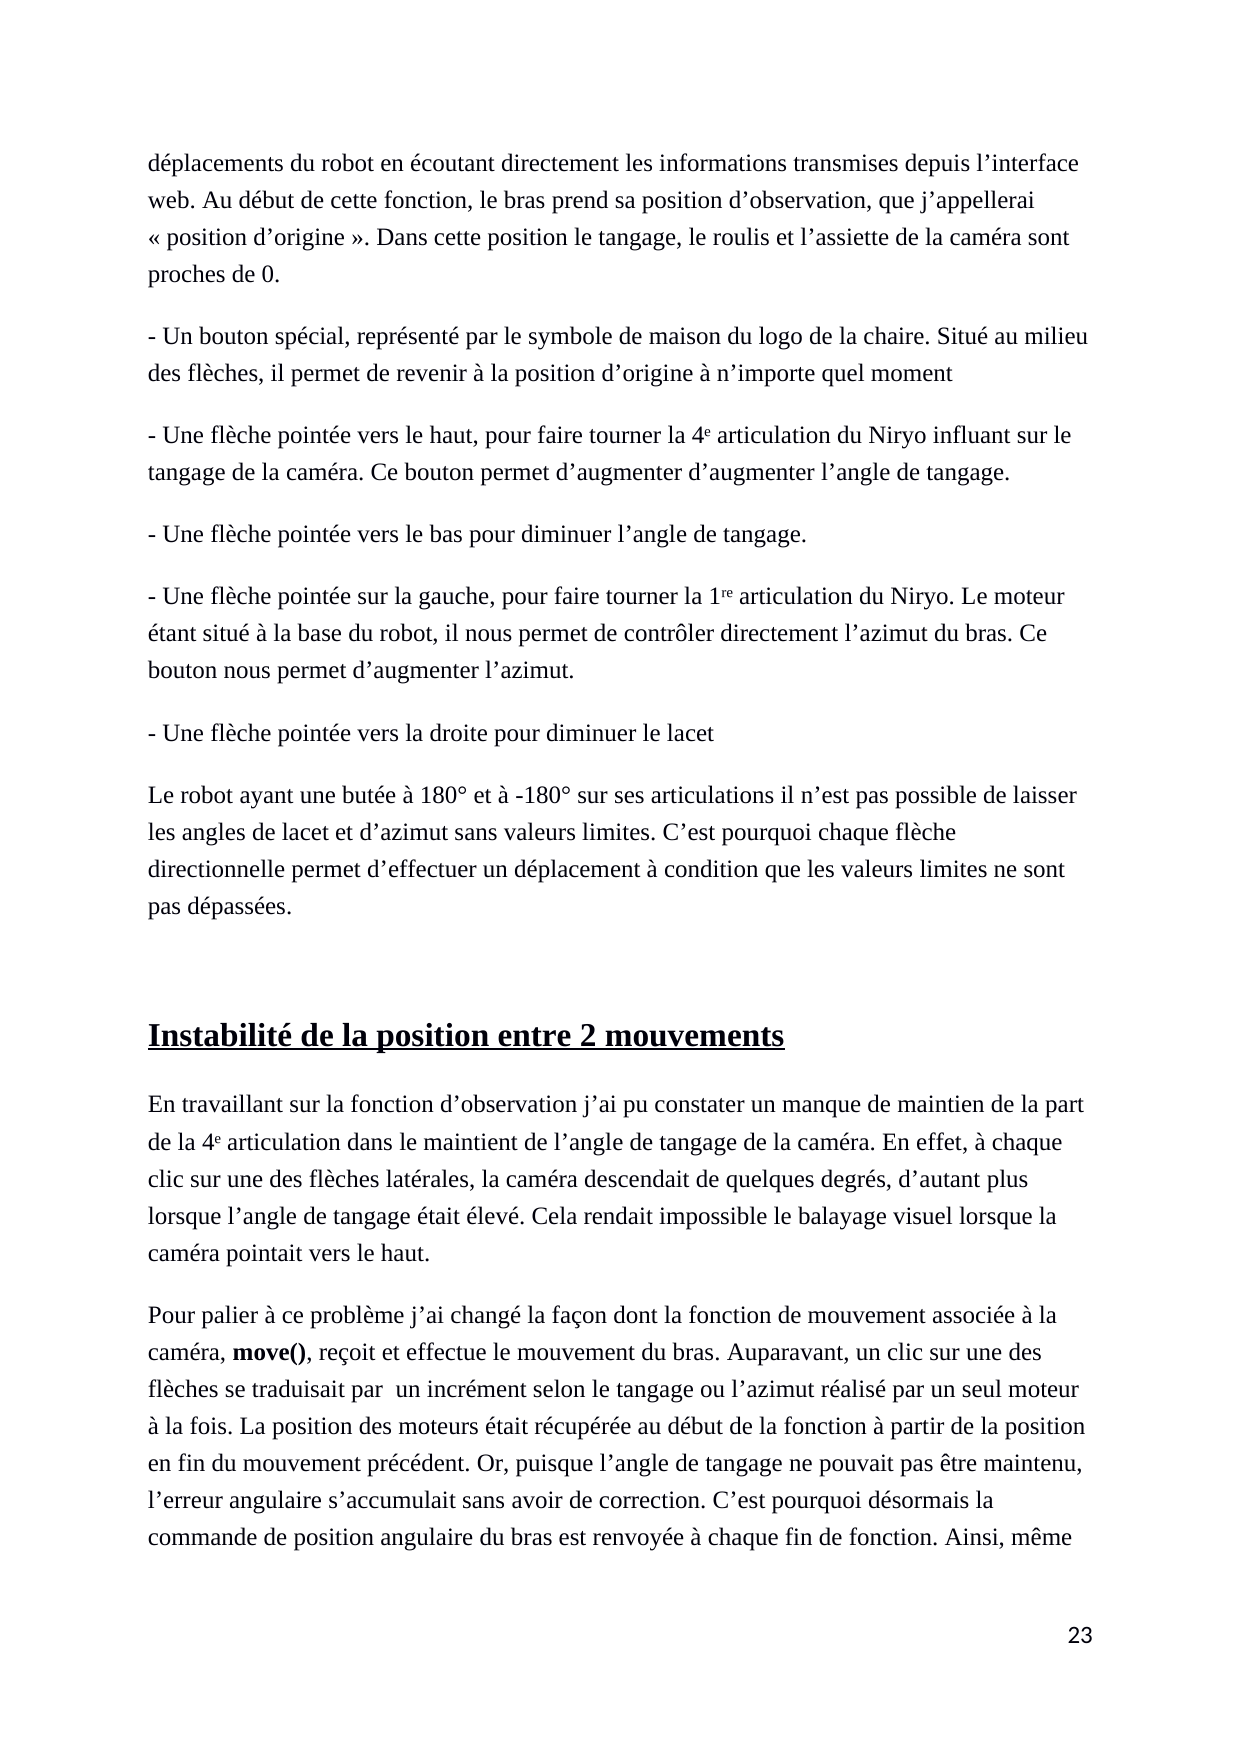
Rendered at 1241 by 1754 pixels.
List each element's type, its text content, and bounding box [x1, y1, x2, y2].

text Instabilité de la position entre 2 mouvements [148, 1015, 1092, 1053]
text déplacements du robot en écoutant directement les informations transmises depuis l’interface web. Au début de cette fonction, le bras prend sa position d’observation, que j’appellerai « position d’origine ». Dans cette position le tangage, le roulis et l’assiette de la caméra sont proches de 0. [148, 148, 1092, 288]
text - Une flèche pointée vers le bas pour diminuer l’angle de tangage. [148, 519, 1092, 548]
text - Une flèche pointée vers la droite pour diminuer le lacet [148, 718, 1092, 746]
text - Un bouton spécial, représenté par le symbole de maison du logo de la chaire. Situé au milieu des flèches, il permet de revenir à la position d’origine à n’importe quel moment [148, 321, 1092, 387]
text Le robot ayant une butée à 180° et à -180° sur ses articulations il n’est pas possible de laisser les angles de lacet et d’azimut sans valeurs limites. C’est pourquoi chaque flèche directionnelle permet d’effectuer un déplacement à condition que les valeurs limites ne sont pas dépassées. [148, 780, 1092, 920]
text - Une flèche pointée vers le haut, pour faire tourner la 4ᵉ articulation du Niryo influant sur le tangage de la caméra. Ce bouton permet d’augmenter d’augmenter l’angle de tangage. [148, 420, 1092, 486]
text Pour palier à ce problème j’ai changé la façon dont la fonction de mouvement associée à la caméra, move(), reçoit et effectue le mouvement du bras. Auparavant, un clic sur une des flèches se traduisait par un incrément selon le tangage ou l’azimut réalisé par un seul moteur à la fois. La position des moteurs était récupérée au début de la fonction à partir de la position en fin du mouvement précédent. Or, puisque l’angle de tangage ne pouvait pas être maintenu, l’erreur angulaire s’accumulait sans avoir de correction. C’est pourquoi désormais la commande de position angulaire du bras est renvoyée à chaque fin de fonction. Ainsi, même [148, 1300, 1092, 1551]
text En travaillant sur la fonction d’observation j’ai pu constater un manque de maintien de la part de la 4ᵉ articulation dans le maintient de l’angle de tangage de la caméra. En effet, à chaque clic sur une des flèches latérales, la caméra descendait de quelques degrés, d’autant plus lorsque l’angle de tangage était élevé. Cela rendait impossible le balayage visuel lorsque la caméra pointait vers le haut. [148, 1089, 1092, 1267]
text - Une flèche pointée sur la gauche, pour faire tourner la 1ʳᵉ articulation du Niryo. Le moteur étant situé à la base du robot, il nous permet de contrôler directement l’azimut du bras. Ce bouton nous permet d’augmenter l’azimut. [148, 581, 1092, 684]
